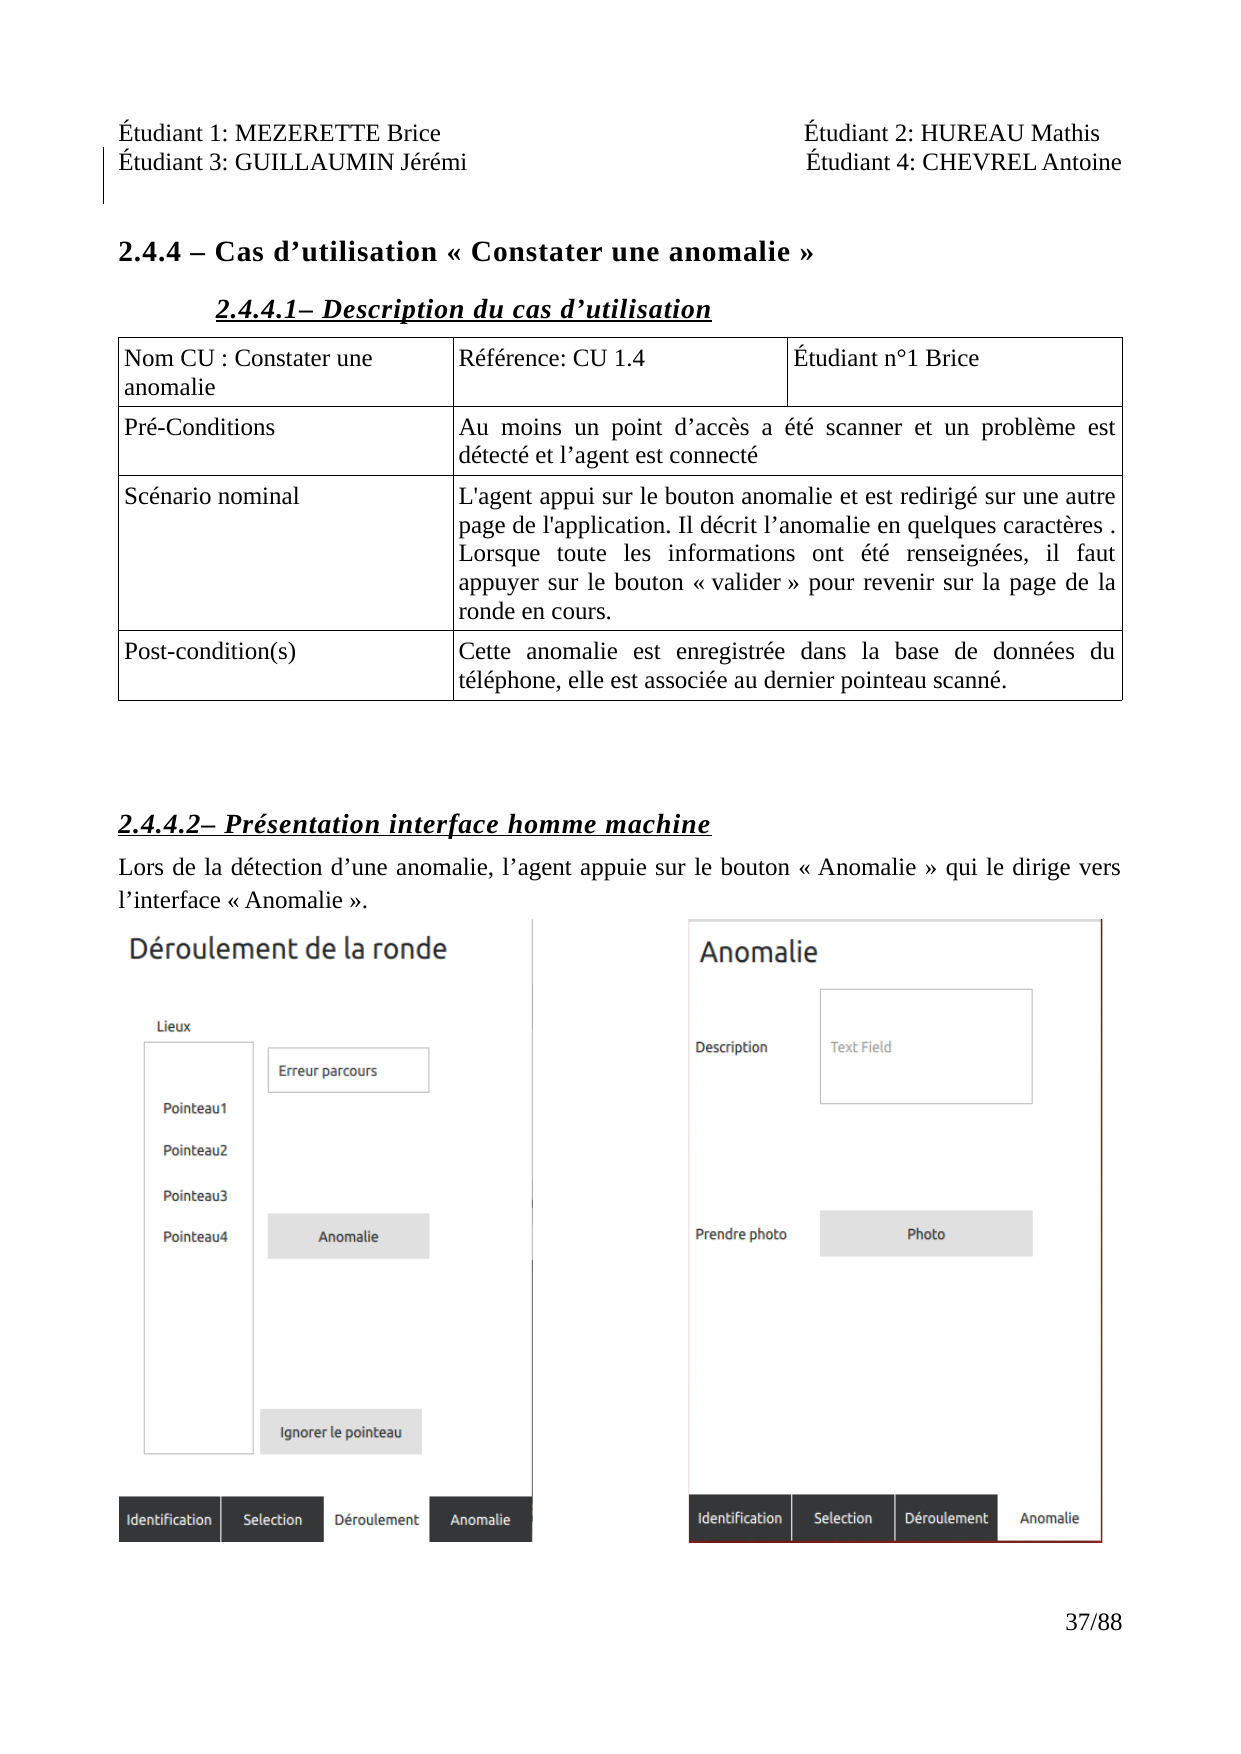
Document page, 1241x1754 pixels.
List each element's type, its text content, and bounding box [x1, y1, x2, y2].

table_header Référence: CU 1.4 [454, 338, 787, 406]
table_cell Au moins un point d’accès a été scanner et un problème est détecté et l’agent est connecté [454, 407, 1122, 475]
picture [119, 919, 533, 1542]
subtitle 2.4.4.1– Description du cas d’utilisation [118, 293, 1122, 324]
table_cell Pré-Conditions [119, 407, 453, 475]
subtitle 2.4.4.2– Présentation interface homme machine [118, 807, 1122, 839]
table_header Étudiant n°1 Brice [788, 338, 1122, 406]
subtitle 2.4.4 – Cas d’utilisation « Constater une anomalie » [118, 234, 1122, 268]
text Lors de la détection d’une anomalie, l’agent appuie sur le bouton « Anomalie » qui le dirige vers l’interface « Anomalie ». [118, 852, 1122, 913]
table_cell L'agent appui sur le bouton anomalie et est redirigé sur une autre page de l'application. Il décrit l’anomalie en quelques caractères . Lorsque toute les informations ont été renseignées, il faut appuyer sur le bouton « valider » pour revenir sur la page de la ronde en cours. [454, 476, 1122, 630]
table_header Nom CU : Constater une anomalie [119, 338, 453, 406]
table_cell Scénario nominal [119, 476, 453, 630]
picture [688, 919, 1103, 1543]
table_cell Cette anomalie est enregistrée dans la base de données du téléphone, elle est associée au dernier pointeau scanné. [454, 631, 1122, 699]
table_cell Post-condition(s) [119, 631, 453, 699]
